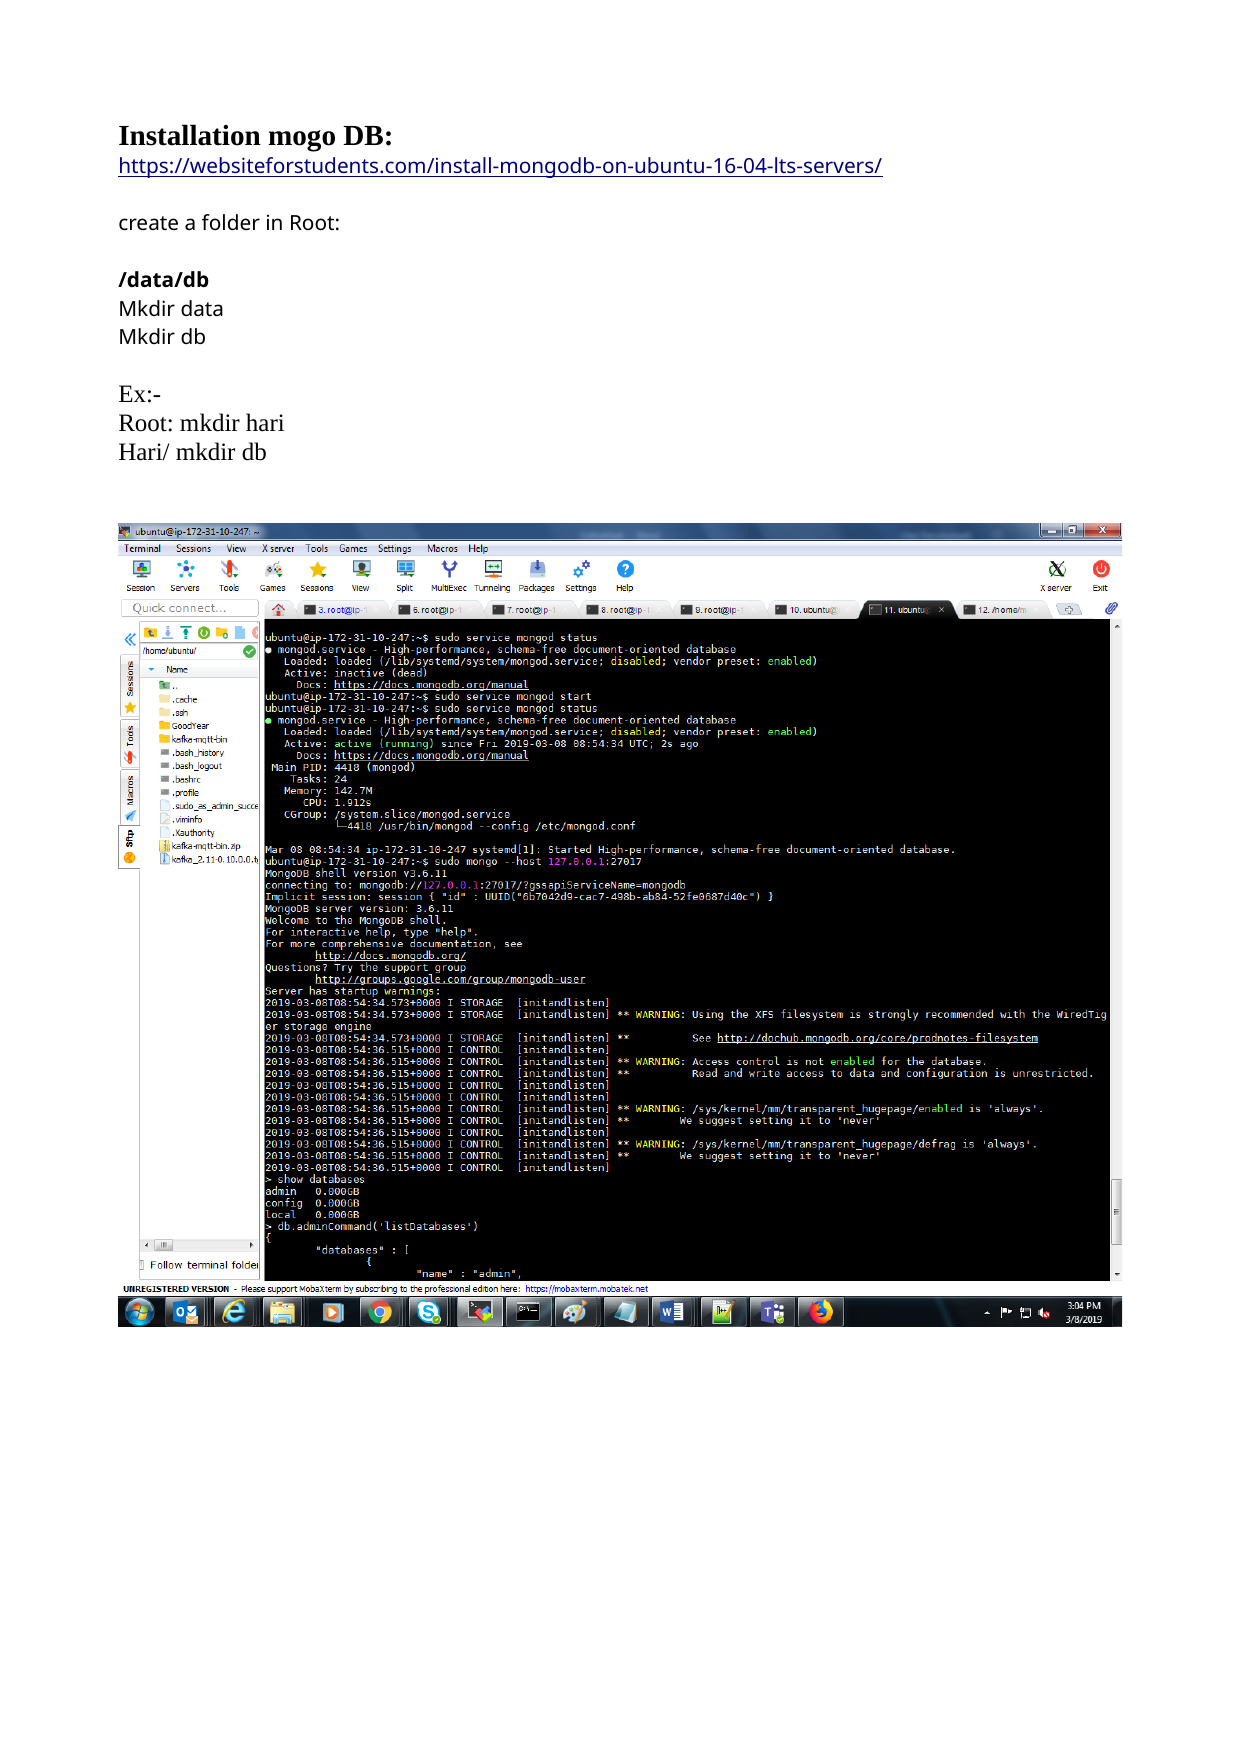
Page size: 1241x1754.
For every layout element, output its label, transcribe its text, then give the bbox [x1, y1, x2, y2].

text Ex:- [118, 379, 1122, 408]
text /data/db [118, 265, 1122, 294]
text Root: mkdir hari [118, 408, 1122, 437]
text https://websiteforstudents.com/install-mongodb-on-ubuntu-16-04-lts-servers/ [118, 152, 1122, 180]
text create a folder in Root: [118, 208, 1122, 237]
text Hari/ mkdir db [118, 437, 1122, 466]
text Mkdir data [118, 294, 1122, 322]
text Installation mogo DB: [118, 118, 1122, 152]
picture [118, 523, 1123, 1327]
text Mkdir db [118, 322, 1122, 351]
